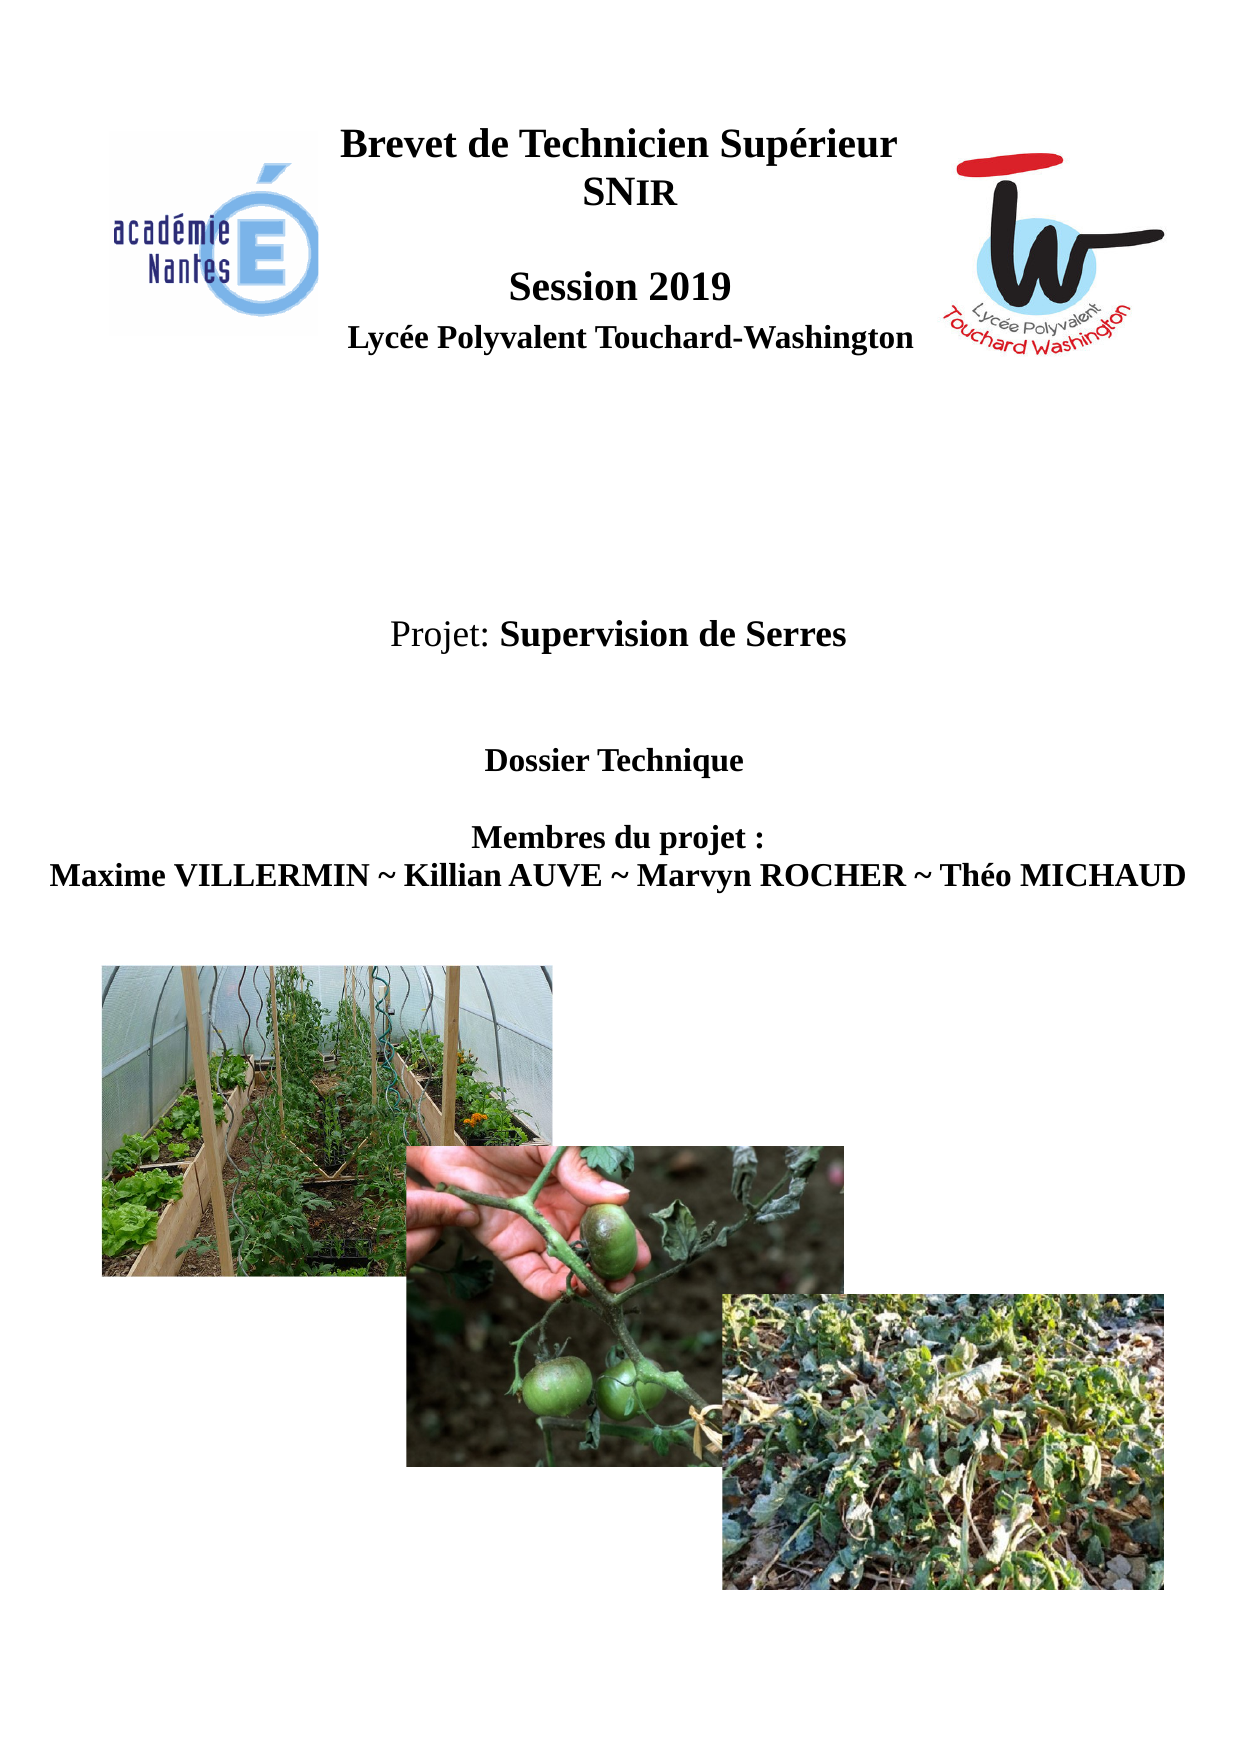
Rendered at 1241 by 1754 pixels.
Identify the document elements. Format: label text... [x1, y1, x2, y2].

text Lycée Polyvalent Touchard-Washington [118, 310, 937, 358]
picture [101, 965, 1164, 1590]
picture [109, 131, 319, 336]
text Brevet de Technicien Supérieur [118, 118, 1122, 166]
picture [937, 147, 1169, 359]
text SNIR [319, 166, 937, 214]
text Session 2019 [319, 262, 937, 310]
